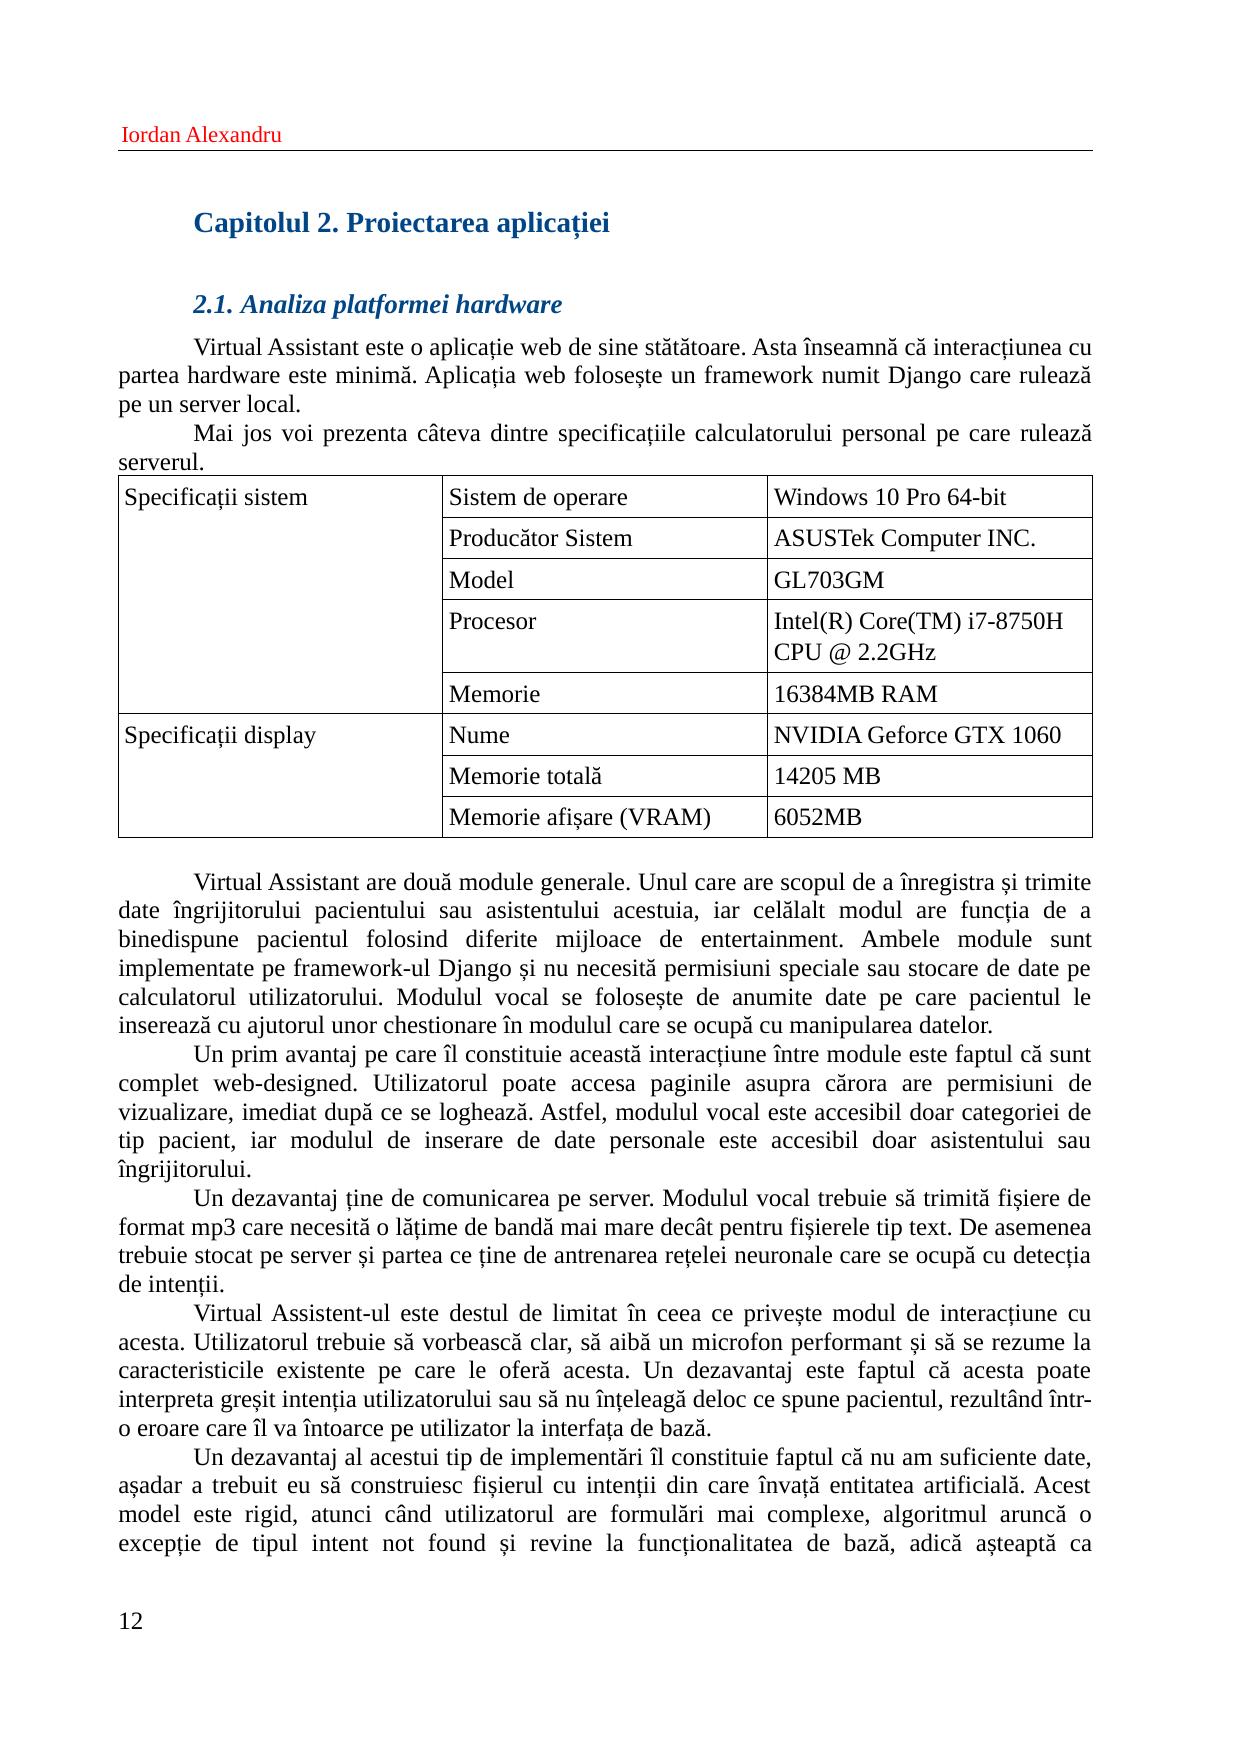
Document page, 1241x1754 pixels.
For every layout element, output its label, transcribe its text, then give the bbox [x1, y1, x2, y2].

table_cell GL703GM [768, 559, 1092, 599]
table_cell ASUSTek Computer INC. [768, 518, 1092, 558]
text Un dezavantaj al acestui tip de implementări îl constituie faptul că nu am suficiente date, așadar a trebuit eu să construiesc fișierul cu intenții din care învață entitatea artificială. Acest model este rigid, atunci când utilizatorul are formulări mai complexe, algoritmul aruncă o excepție de tipul intent not found și revine la funcționalitatea de bază, adică așteaptă ca [118, 1442, 1093, 1557]
table_cell 14205 MB [768, 756, 1092, 796]
subtitle Proiectarea aplicației [118, 205, 1093, 238]
table_header Windows 10 Pro 64-bit [768, 476, 1092, 517]
text Un prim avantaj pe care îl constituie această interacțiune între module este faptul că sunt complet web-designed. Utilizatorul poate accesa paginile asupra cărora are permisiuni de vizualizare, imediat după ce se loghează. Astfel, modulul vocal este accesibil doar categoriei de tip pacient, iar modulul de inserare de date personale este accesibil doar asistentului sau îngrijitorului. [118, 1039, 1093, 1183]
table_cell Specificații display [119, 714, 442, 837]
table_cell 6052MB [768, 797, 1092, 837]
table_cell Memorie [443, 673, 767, 713]
table_header Specificații sistem [119, 476, 442, 713]
text Virtual Assistant este o aplicație web de sine stătătoare. Asta înseamnă că interacțiunea cu partea hardware este minimă. Aplicația web folosește un framework numit Django care rulează pe un server local. [118, 332, 1093, 418]
table_cell Memorie totală [443, 756, 767, 796]
table_cell Procesor [443, 600, 767, 672]
text Mai jos voi prezenta câteva dintre specificațiile calculatorului personal pe care rulează serverul. [118, 418, 1093, 475]
table_header Sistem de operare [443, 476, 767, 517]
table_cell Memorie afișare (VRAM) [443, 797, 767, 837]
text Virtual Assistent-ul este destul de limitat în ceea ce privește modul de interacțiune cu acesta. Utilizatorul trebuie să vorbească clar, să aibă un microfon performant și să se rezume la caracteristicile existente pe care le oferă acesta. Un dezavantaj este faptul că acesta poate interpreta greșit intenția utilizatorului sau să nu înțeleagă deloc ce spune pacientul, rezultând într-o eroare care îl va întoarce pe utilizator la interfața de bază. [118, 1298, 1093, 1442]
text Virtual Assistant are două module generale. Unul care are scopul de a înregistra și trimite date îngrijitorului pacientului sau asistentului acestuia, iar celălalt modul are funcția de a binedispune pacientul folosind diferite mijloace de entertainment. Ambele module sunt implementate pe framework-ul Django și nu necesită permisiuni speciale sau stocare de date pe calculatorul utilizatorului. Modulul vocal se folosește de anumite date pe care pacientul le inserează cu ajutorul unor chestionare în modulul care se ocupă cu manipularea datelor. [118, 867, 1093, 1039]
table_cell Intel(R) Core(TM) i7-8750H CPU @ 2.2GHz [768, 600, 1092, 672]
table_cell 16384MB RAM [768, 673, 1092, 713]
table_cell Model [443, 559, 767, 599]
table_cell Producător Sistem [443, 518, 767, 558]
text Un dezavantaj ține de comunicarea pe server. Modulul vocal trebuie să trimită fișiere de format mp3 care necesită o lățime de bandă mai mare decât pentru fișierele tip text. De asemenea trebuie stocat pe server și partea ce ține de antrenarea rețelei neuronale care se ocupă cu detecția de intenții. [118, 1183, 1093, 1298]
subtitle Analiza platformei hardware [193, 288, 1093, 319]
table_cell Nume [443, 714, 767, 754]
table_cell NVIDIA Geforce GTX 1060 [768, 714, 1092, 754]
